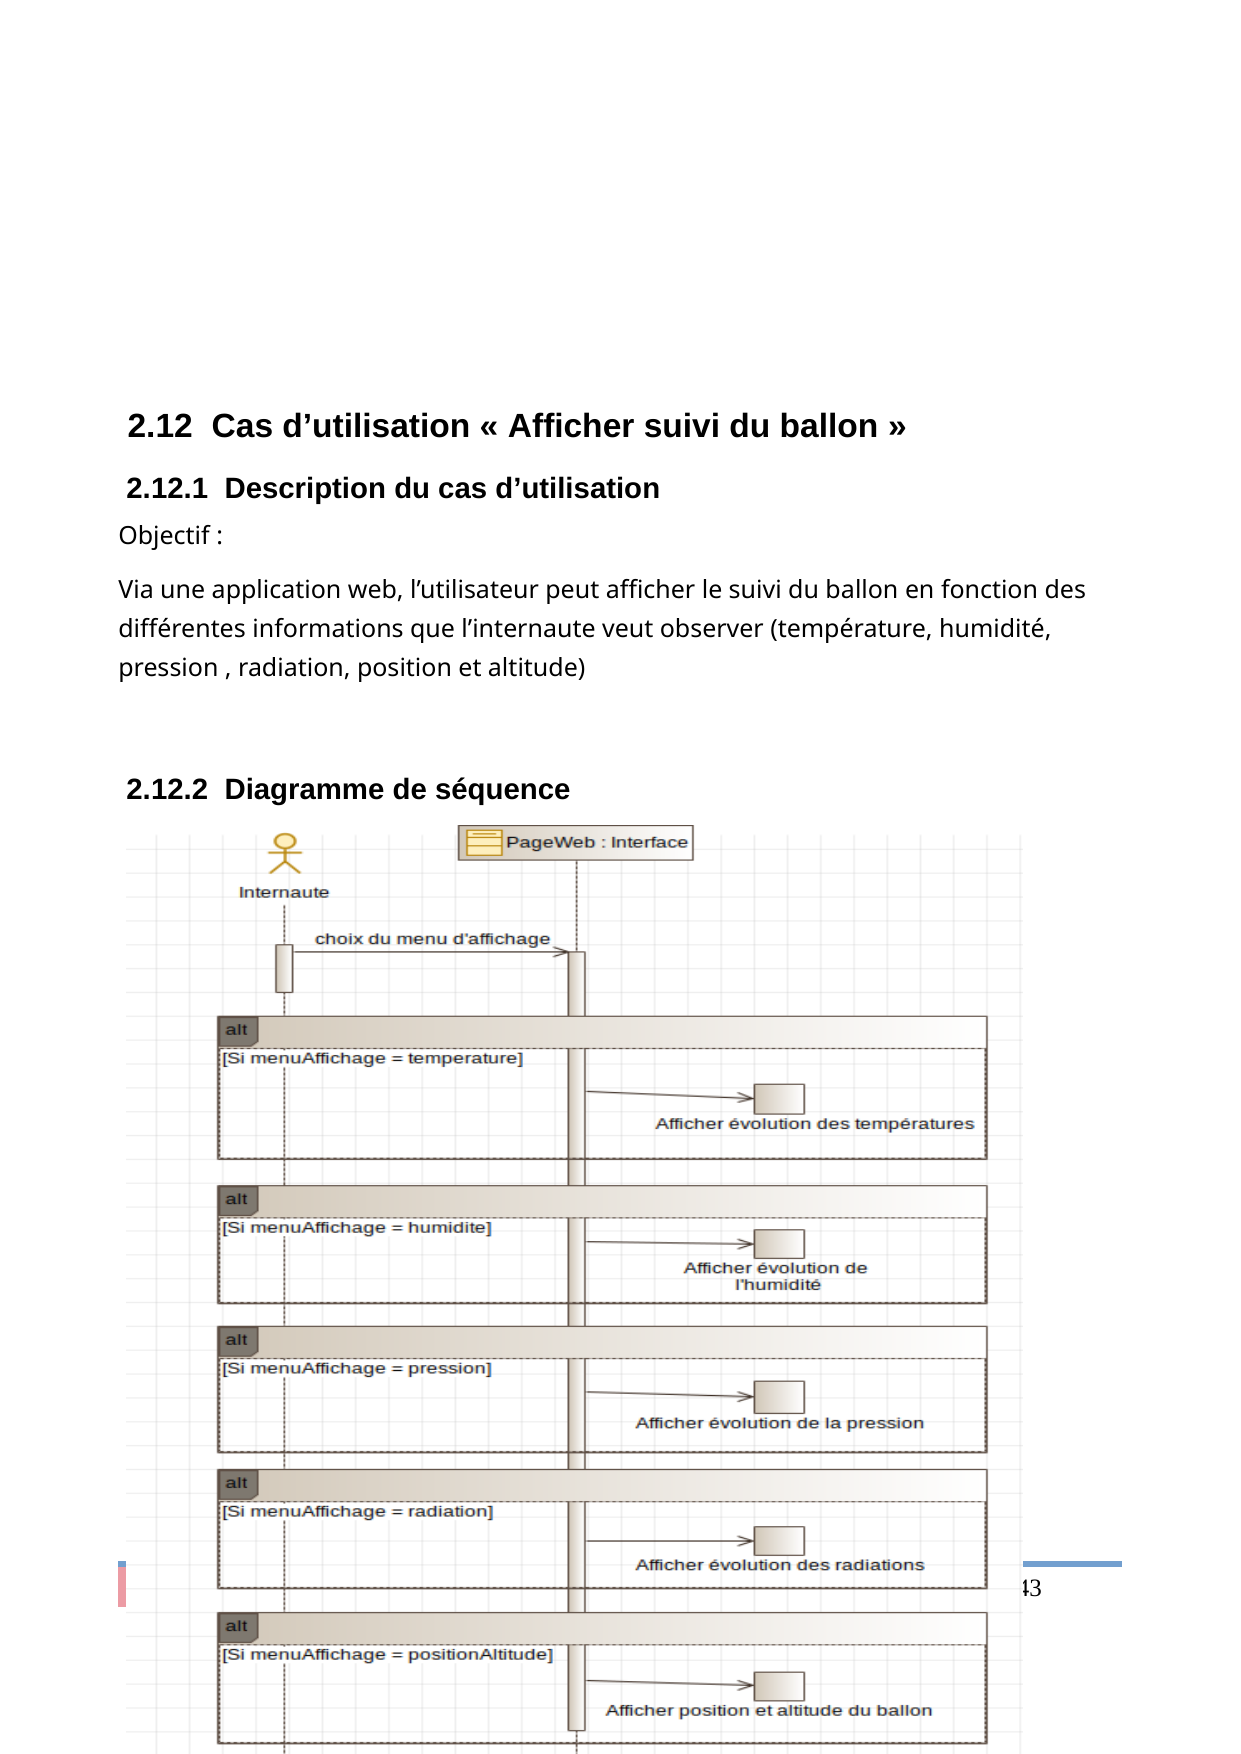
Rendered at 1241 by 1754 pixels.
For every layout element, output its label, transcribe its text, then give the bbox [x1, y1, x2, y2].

subtitle Diagramme de séquence [118, 772, 1122, 806]
subtitle Cas d’utilisation « Afficher suivi du ballon » [118, 406, 1122, 444]
picture [126, 825, 1023, 1754]
text Objectif : [118, 518, 1122, 552]
text Via une application web, l’utilisateur peut afficher le suivi du ballon en fonction des différentes informations que l’internaute veut observer (température, humidité, pression , radiation, position et altitude) [118, 571, 1122, 684]
subtitle Description du cas d’utilisation [118, 471, 1122, 505]
